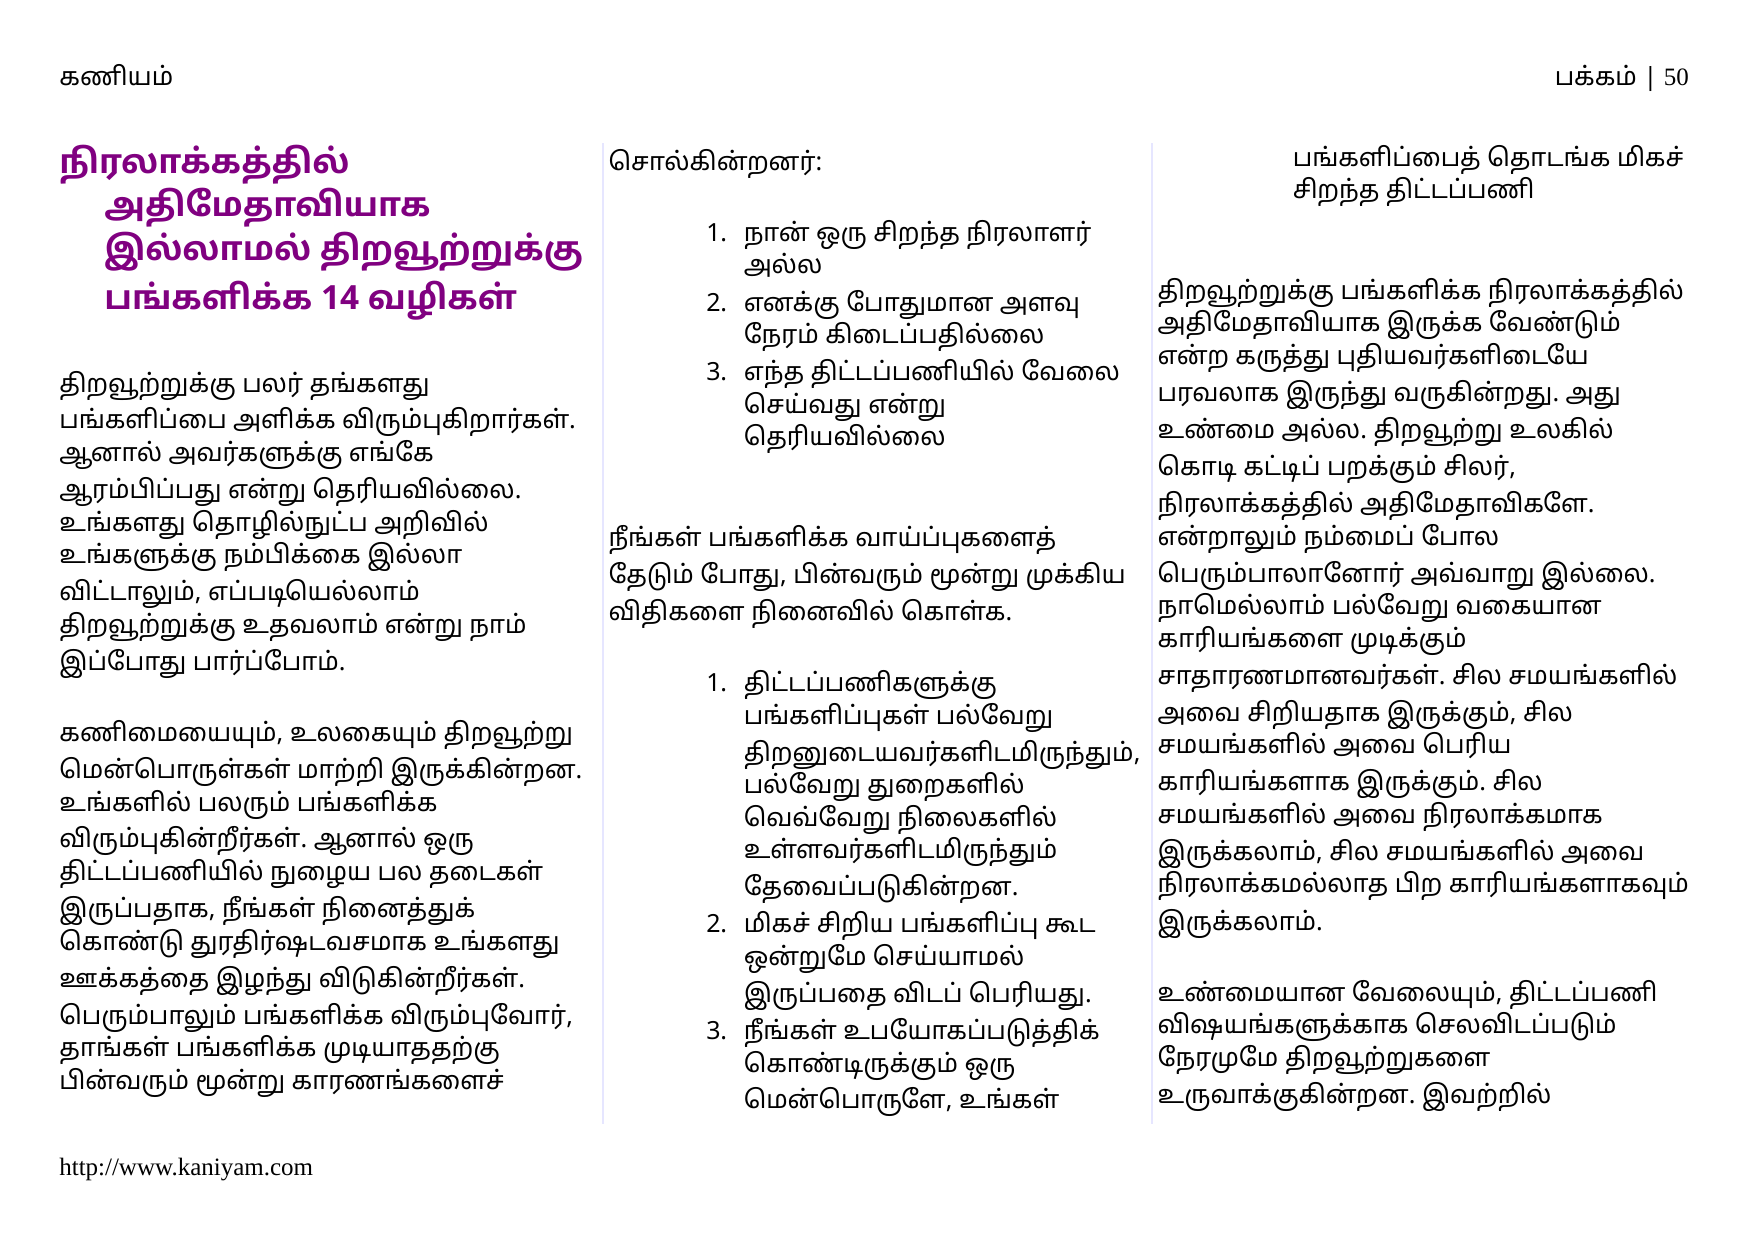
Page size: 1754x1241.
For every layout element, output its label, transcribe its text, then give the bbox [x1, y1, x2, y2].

text உண்மையான வேலையும், திட்டப்பணி விஷயங்களுக்காக செலவிடப்படும் நேரமுமே திறவூற்றுகளை உருவாக்குகின்றன. இவற்றில் [1157, 974, 1695, 1113]
list மிகச் சிறிய பங்களிப்பு கூட ஒன்றுமே செய்யாமல் இருப்பதை விடப் பெரியது. [706, 906, 1146, 1013]
text திறவூற்றுக்கு பலர் தங்களது பங்களிப்பை அளிக்க விரும்புகிறார்கள். ஆனால் அவர்களுக்கு எங்கே ஆரம்பிப்பது என்று தெரியவில்லை. உங்களது தொழில்நுட்ப அறிவில் உங்களுக்கு நம்பிக்கை இல்லா விட்டாலும், எப்படியெல்லாம் திறவூற்றுக்கு உதவலாம் என்று நாம் இப்போது பார்ப்போம். [59, 369, 597, 681]
list நீங்கள் உபயோகப்படுத்திக் கொண்டிருக்கும் ஒரு மென்பொருளே, உங்கள் [706, 1013, 1146, 1119]
text திறவூற்றுக்கு பங்களிக்க நிரலாக்கத்தில் அதிமேதாவியாக இருக்க வேண்டும் என்ற கருத்து புதியவர்களிடையே பரவலாக இருந்து வருகின்றது. அது உண்மை அல்ல. திறவூற்று உலகில் கொடி கட்டிப் பறக்கும் சிலர், நிரலாக்கத்தில் அதிமேதாவிகளே. என்றாலும் நம்மைப் போல பெரும்பாலானோர் அவ்வாறு இல்லை. நாமெல்லாம் பல்வேறு வகையான காரியங்களை முடிக்கும் சாதாரணமானவர்கள். சில சமயங்களில் அவை சிறியதாக இருக்கும், சில சமயங்களில் அவை பெரிய காரியங்களாக இருக்கும். சில சமயங்களில் அவை நிரலாக்கமாக இருக்கலாம், சில சமயங்களில் அவை நிரலாக்கமல்லாத பிற காரியங்களாகவும் இருக்கலாம். [1157, 277, 1695, 940]
text கணிமையையும், உலகையும் திறவூற்று மென்பொருள்கள் மாற்றி இருக்கின்றன. உங்களில் பலரும் பங்களிக்க விரும்புகின்றீர்கள். ஆனால் ஒரு திட்டப்பணியில் நுழைய பல தடைகள் இருப்பதாக, நீங்கள் நினைத்துக் கொண்டு துரதிர்ஷடவசமாக உங்களது ஊக்கத்தை இழந்து விடுகின்றீர்கள். பெரும்பாலும் பங்களிக்க விரும்புவோர், தாங்கள் பங்களிக்க முடியாததற்கு பின்வரும் மூன்று காரணங்களைச் [59, 714, 597, 1099]
list எந்த திட்டப்பணியில் வேலை செய்வது என்று தெரியவில்லை [706, 354, 1146, 456]
list நான் ஒரு சிறந்த நிரலாளர் அல்ல [706, 214, 1146, 284]
text நீங்கள் பங்களிக்க வாய்ப்புகளைத் தேடும் போது, பின்வரும் மூன்று முக்கிய விதிகளை நினைவில் கொள்க. [608, 524, 1146, 631]
text சொல்கின்றனர்: [608, 143, 1146, 181]
list திட்டப்பணிகளுக்கு பங்களிப்புகள் பல்வேறு திறனுடையவர்களிடமிருந்தும், பல்வேறு துறைகளில் வெவ்வேறு நிலைகளில் உள்ளவர்களிடமிருந்தும் தேவைப்படுகின்றன. [706, 665, 1146, 906]
list பங்களிப்பைத் தொடங்க மிகச் சிறந்த திட்டப்பணி [1255, 143, 1695, 209]
subtitle நிரலாக்கத்தில் அதிமேதாவியாக இல்லாமல் திறவூற்றுக்கு பங்களிக்க 14 வழிகள் [59, 143, 597, 323]
list எனக்கு போதுமான அளவு நேரம் கிடைப்பதில்லை [706, 284, 1146, 354]
